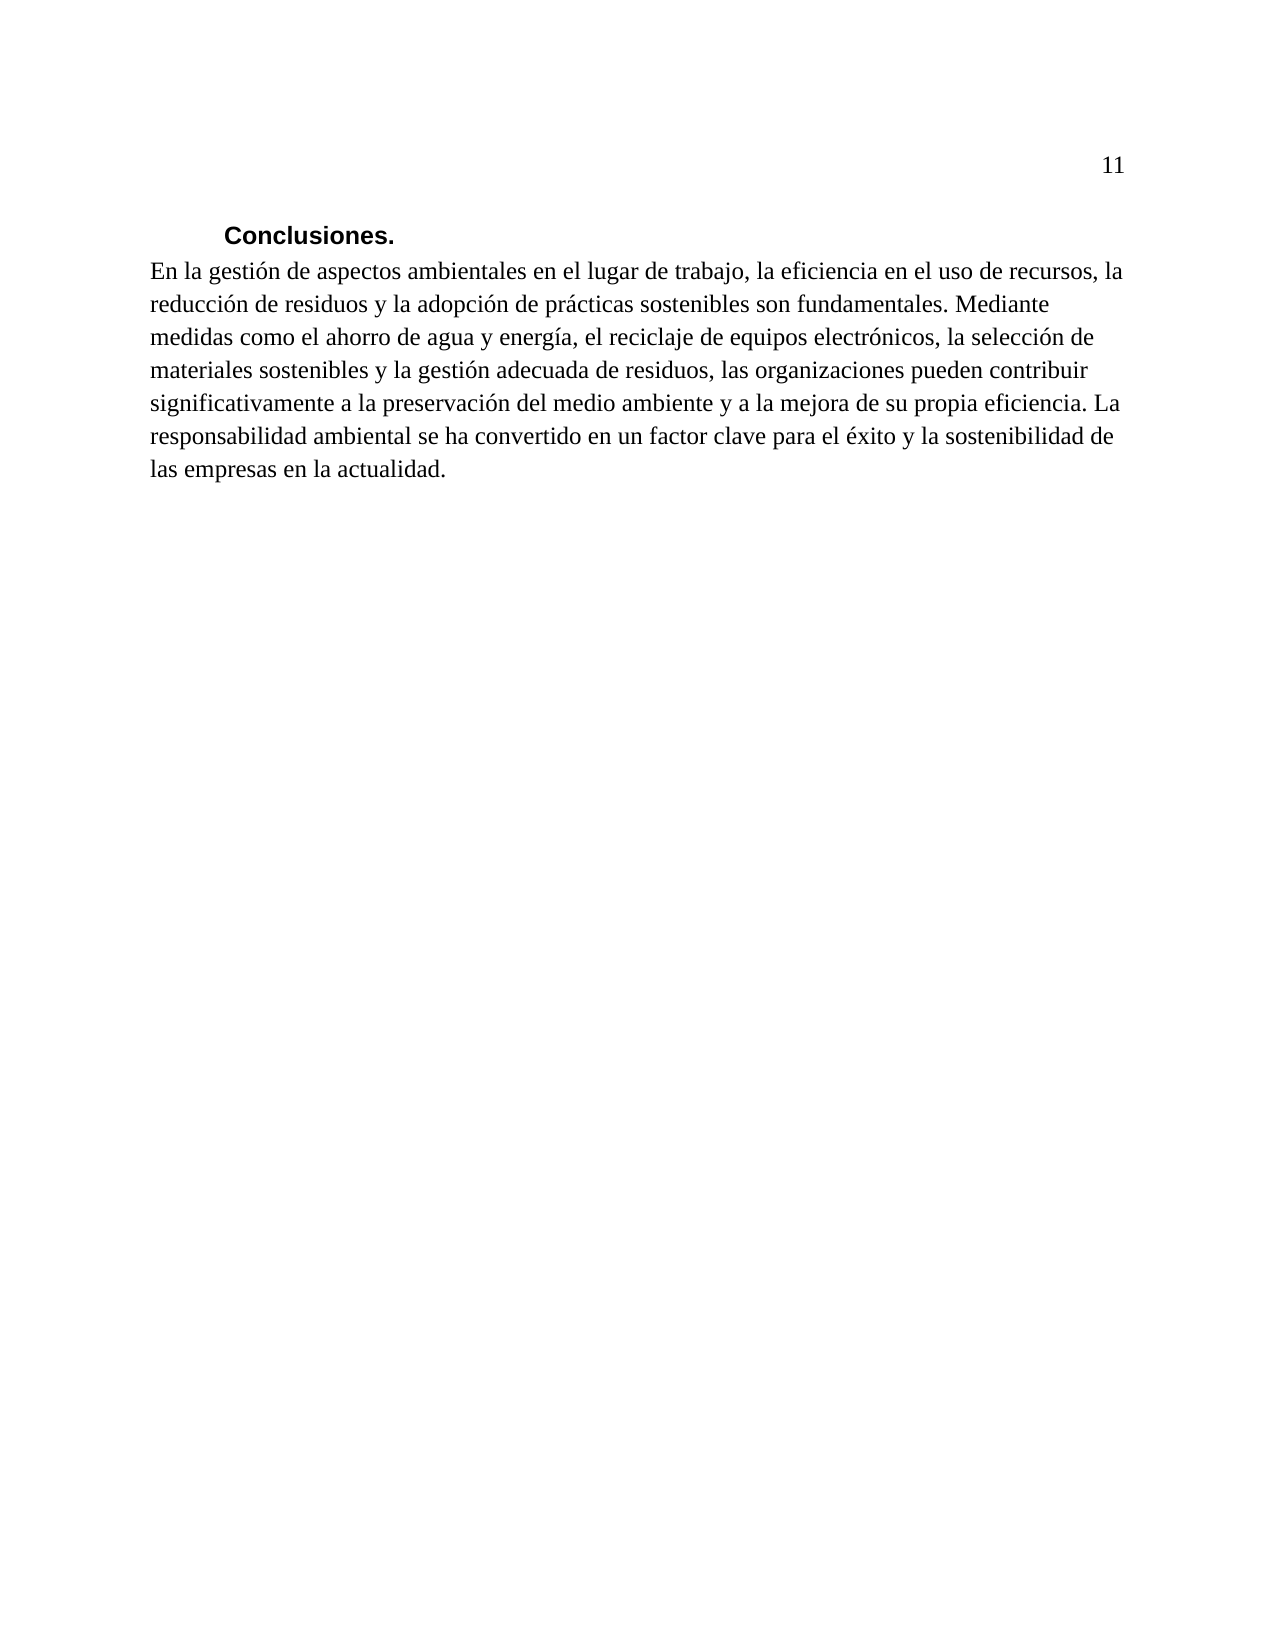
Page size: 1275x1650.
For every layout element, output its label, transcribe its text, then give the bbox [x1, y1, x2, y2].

subtitle Conclusiones. [150, 221, 1125, 249]
text En la gestión de aspectos ambientales en el lugar de trabajo, la eficiencia en el uso de recursos, la reducción de residuos y la adopción de prácticas sostenibles son fundamentales. Mediante medidas como el ahorro de agua y energía, el reciclaje de equipos electrónicos, la selección de materiales sostenibles y la gestión adecuada de residuos, las organizaciones pueden contribuir significativamente a la preservación del medio ambiente y a la mejora de su propia eficiencia. La responsabilidad ambiental se ha convertido en un factor clave para el éxito y la sostenibilidad de las empresas en la actualidad. [150, 256, 1125, 483]
